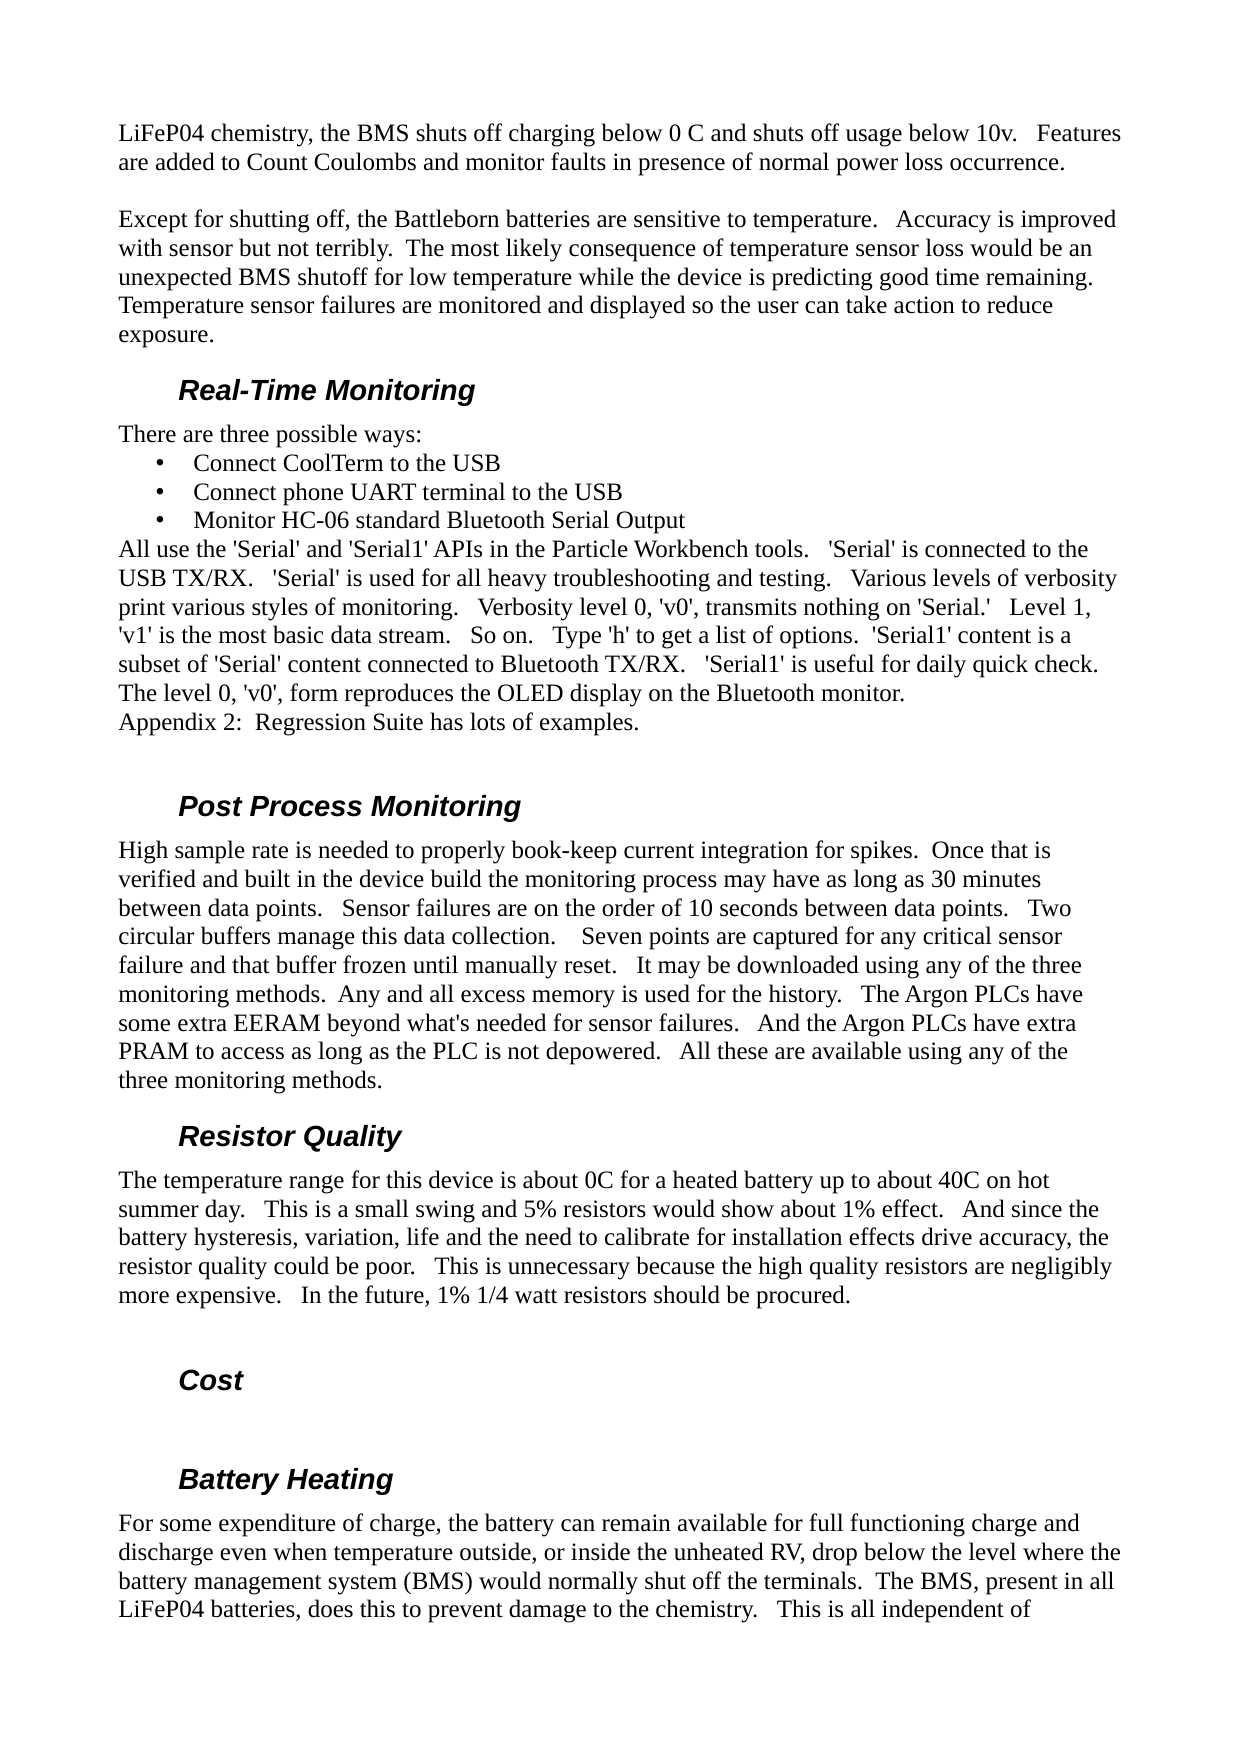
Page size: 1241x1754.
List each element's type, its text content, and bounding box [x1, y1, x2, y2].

text High sample rate is needed to properly book-keep current integration for spikes. Once that is verified and built in the device build the monitoring process may have as long as 30 minutes between data points. Sensor failures are on the order of 10 seconds between data points. Two circular buffers manage this data collection. Seven points are captured for any critical sensor failure and that buffer frozen until manually reset. It may be downloaded using any of the three monitoring methods. Any and all excess memory is used for the history. The Argon PLCs have some extra EERAM beyond what's needed for sensor failures. And the Argon PLCs have extra PRAM to access as long as the PLC is not depowered. All these are available using any of the three monitoring methods. [118, 835, 1122, 1094]
text The temperature range for this device is about 0C for a heated battery up to about 40C on hot summer day. This is a small swing and 5% resistors would show about 1% effect. And since the battery hysteresis, variation, life and the need to calibrate for installation effects drive accuracy, the resistor quality could be poor. This is unnecessary because the high quality resistors are negligibly more expensive. In the future, 1% 1/4 watt resistors should be procured. [118, 1165, 1122, 1309]
subtitle Cost [118, 1362, 1122, 1396]
text There are three possible ways: [118, 419, 1122, 448]
subtitle Resistor Quality [118, 1119, 1122, 1152]
list Connect phone UART terminal to the USB [156, 477, 1122, 505]
text LiFeP04 chemistry, the BMS shuts off charging below 0 C and shuts off usage below 10v. Features are added to Count Coulombs and monitor faults in presence of normal power loss occurrence. [118, 118, 1122, 176]
text All use the 'Serial' and 'Serial1' APIs in the Particle Workbench tools. 'Serial' is connected to the USB TX/RX. 'Serial' is used for all heavy troubleshooting and testing. Various levels of verbosity print various styles of monitoring. Verbosity level 0, 'v0', transmits nothing on 'Serial.' Level 1, 'v1' is the most basic data stream. So on. Type 'h' to get a list of options. 'Serial1' content is a subset of 'Serial' content connected to Bluetooth TX/RX. 'Serial1' is useful for daily quick check. The level 0, 'v0', form reproduces the OLED display on the Bluetooth monitor. [118, 534, 1122, 707]
text Appendix 2: Regression Suite has lots of examples. [118, 707, 1122, 735]
text Except for shutting off, the Battleborn batteries are sensitive to temperature. Accuracy is improved with sensor but not terribly. The most likely consequence of temperature sensor loss would be an unexpected BMS shutoff for low temperature while the device is predicting good time remaining. Temperature sensor failures are monitored and displayed so the user can take action to reduce exposure. [118, 204, 1122, 348]
list Connect CoolTerm to the USB [156, 448, 1122, 477]
list Monitor HC-06 standard Bluetooth Serial Output [156, 505, 1122, 534]
subtitle Post Process Monitoring [118, 789, 1122, 823]
subtitle Real-Time Monitoring [118, 373, 1122, 407]
subtitle Battery Heating [118, 1462, 1122, 1496]
text For some expenditure of charge, the battery can remain available for full functioning charge and discharge even when temperature outside, or inside the unheated RV, drop below the level where the battery management system (BMS) would normally shut off the terminals. The BMS, present in all LiFeP04 batteries, does this to prevent damage to the chemistry. This is all independent of [118, 1508, 1122, 1623]
